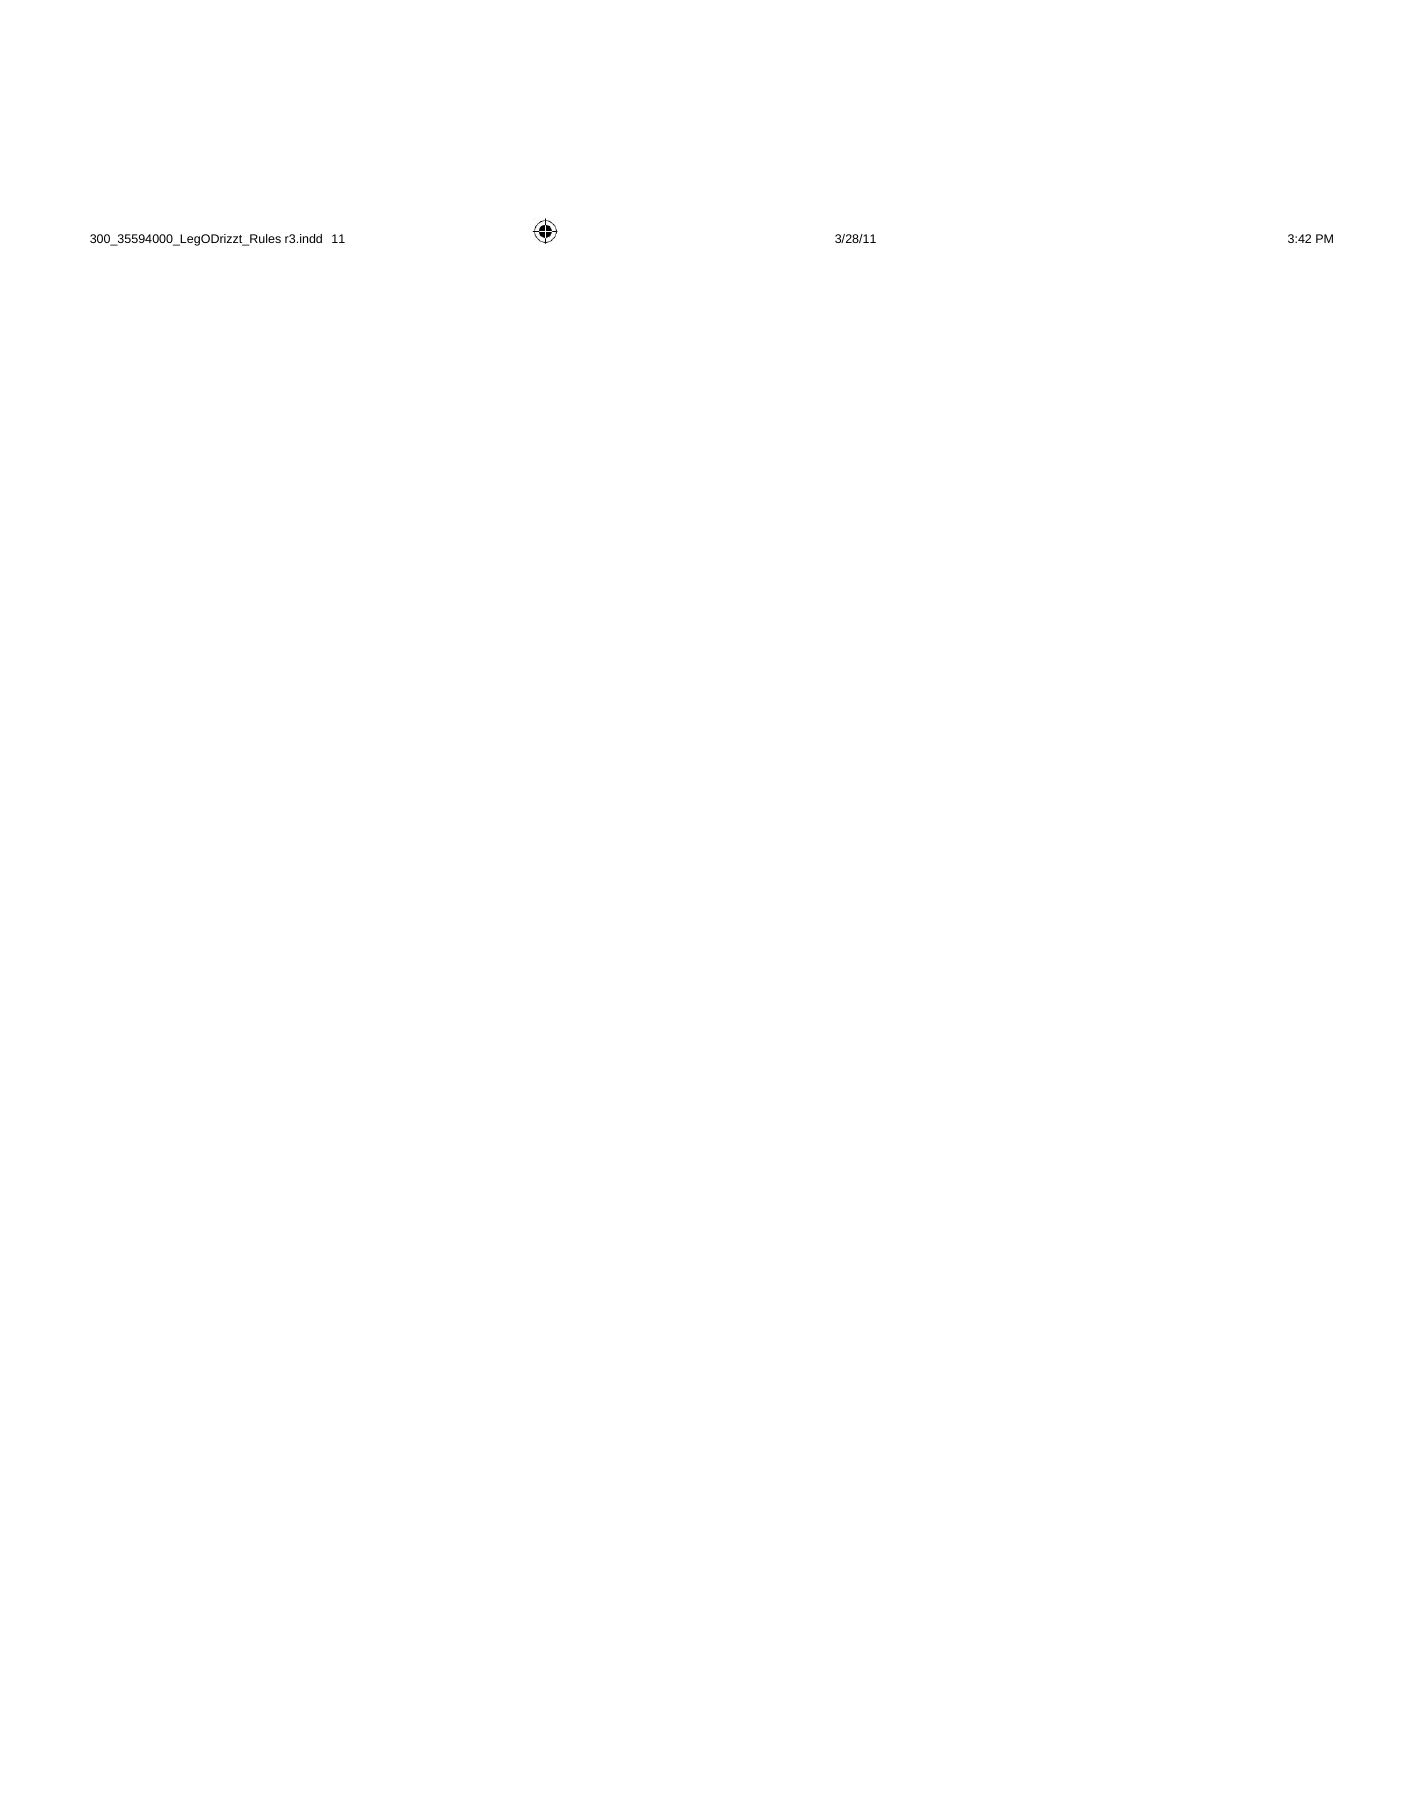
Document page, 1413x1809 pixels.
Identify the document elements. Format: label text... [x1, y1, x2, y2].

picture [532, 218, 558, 244]
text 300_35594000_LegODrizzt_Rules r3.indd 11 3/28/11 3:42 PM [89, 218, 1337, 246]
